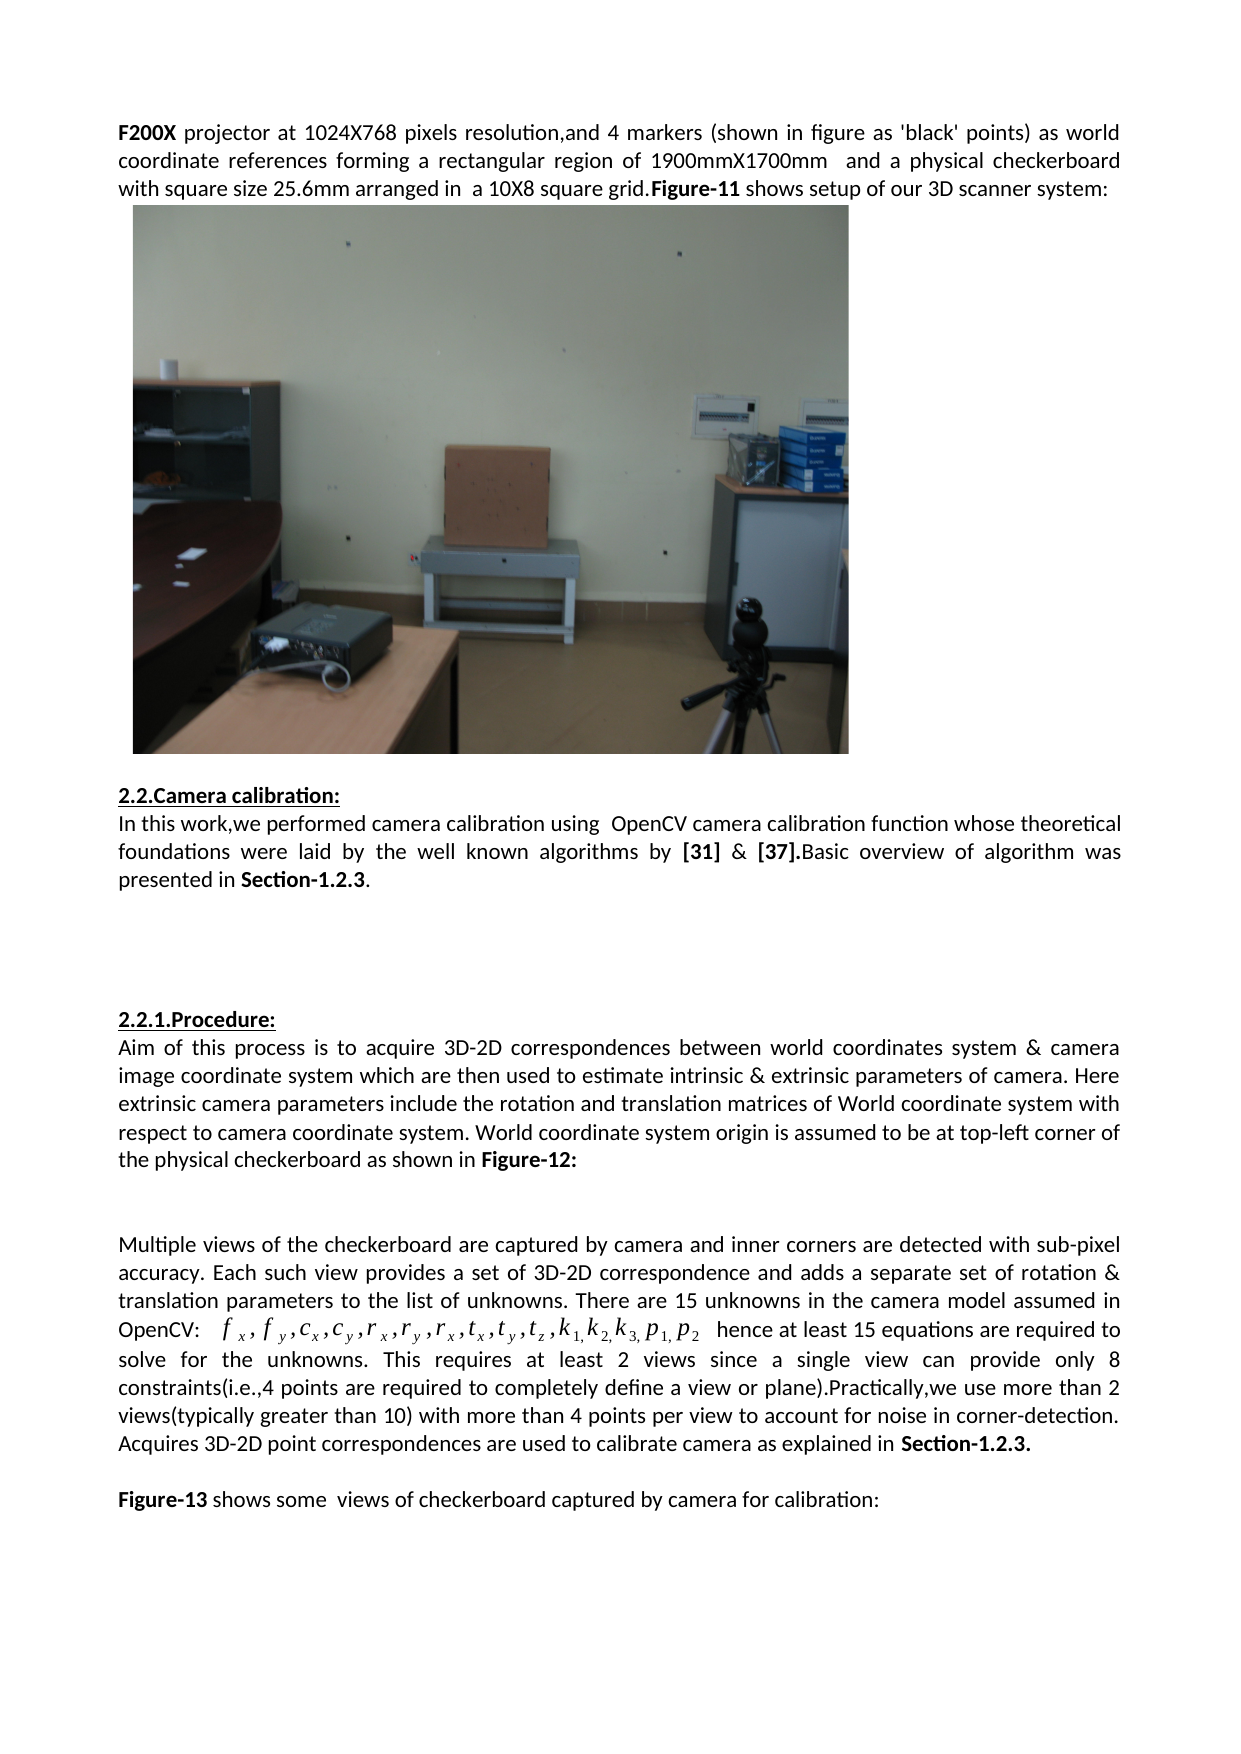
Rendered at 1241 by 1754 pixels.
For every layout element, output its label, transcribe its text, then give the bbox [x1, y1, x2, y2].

picture [132, 205, 849, 754]
text Multiple views of the checkerboard are captured by camera and inner corners are detected with sub-pixel accuracy. Each such view provides a set of 3D-2D correspondence and adds a separate set of rotation & translation parameters to the list of unknowns. There are 15 unknowns in the camera model assumed in OpenCV:hence at least 15 equations are required to solve for the unknowns. This requires at least 2 views since a single view can provide only 8 constraints(i.e.,4 points are required to completely define a view or plane).Practically,we use more than 2 views(typically greater than 10) with more than 4 points per view to account for noise in corner-detection. Acquires 3D-2D point correspondences are used to calibrate camera as explained in Section-1.2.3. [118, 1230, 1122, 1457]
text 2.2.Camera calibration: [118, 781, 1122, 809]
text F200X projector at 1024X768 pixels resolution,and 4 markers (shown in figure as 'black' points) as world coordinate references forming a rectangular region of 1900mmX1700mm and a physical checkerboard with square size 25.6mm arranged in a 10X8 square grid.Figure-11 shows setup of our 3D scanner system: [118, 118, 1122, 202]
text 2.2.1.Procedure: [118, 1006, 1122, 1033]
text In this work,we performed camera calibration using OpenCV camera calibration function whose theoretical foundations were laid by the well known algorithms by [31] & [37].Basic overview of algorithm was presented in Section-1.2.3. [118, 809, 1122, 893]
text Aim of this process is to acquire 3D-2D correspondences between world coordinates system & camera image coordinate system which are then used to estimate intrinsic & extrinsic parameters of camera. Here extrinsic camera parameters include the rotation and translation matrices of World coordinate system with respect to camera coordinate system. World coordinate system origin is assumed to be at top-left corner of the physical checkerboard as shown in Figure-12: [118, 1033, 1122, 1174]
text Figure-13 shows some views of checkerboard captured by camera for calibration: [118, 1485, 1122, 1513]
